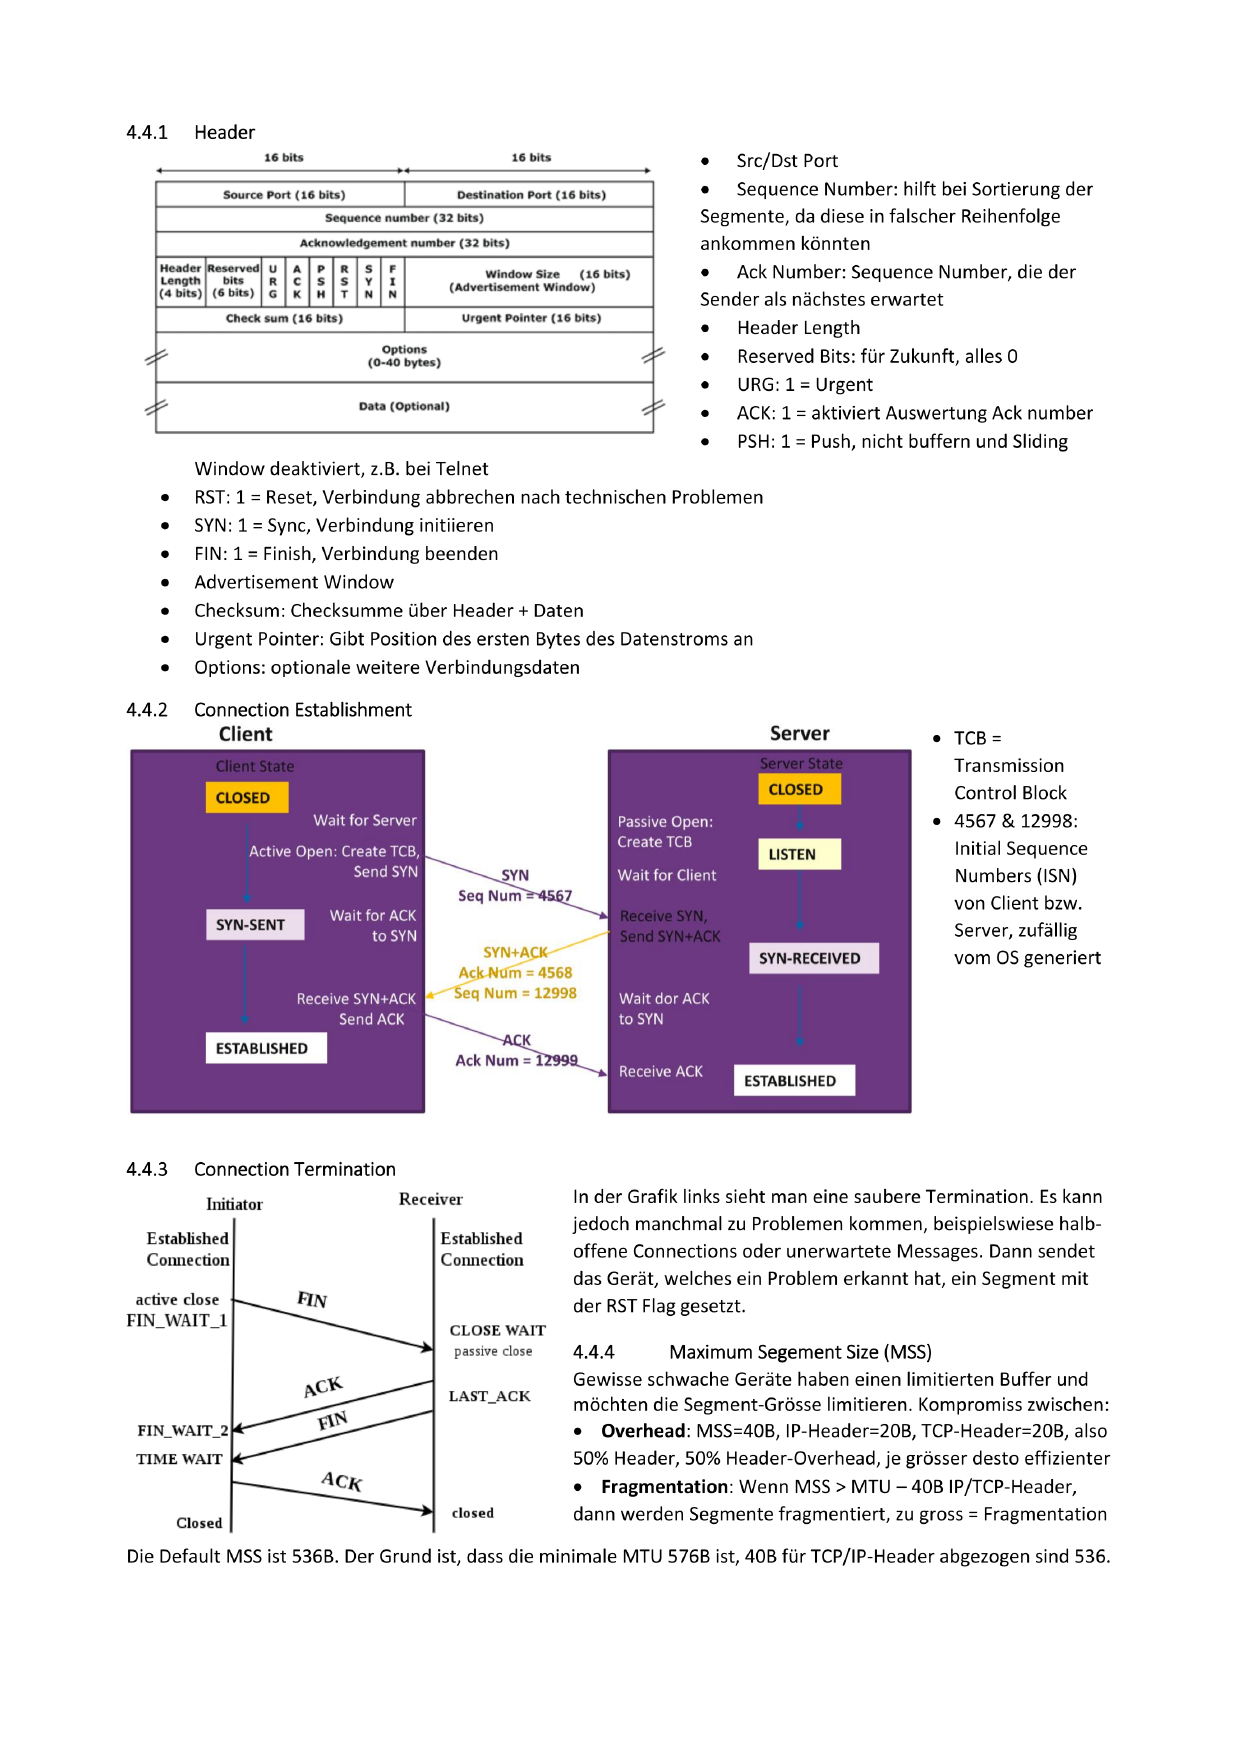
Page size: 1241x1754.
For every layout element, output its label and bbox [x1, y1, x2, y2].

picture [116, 118, 1121, 1574]
